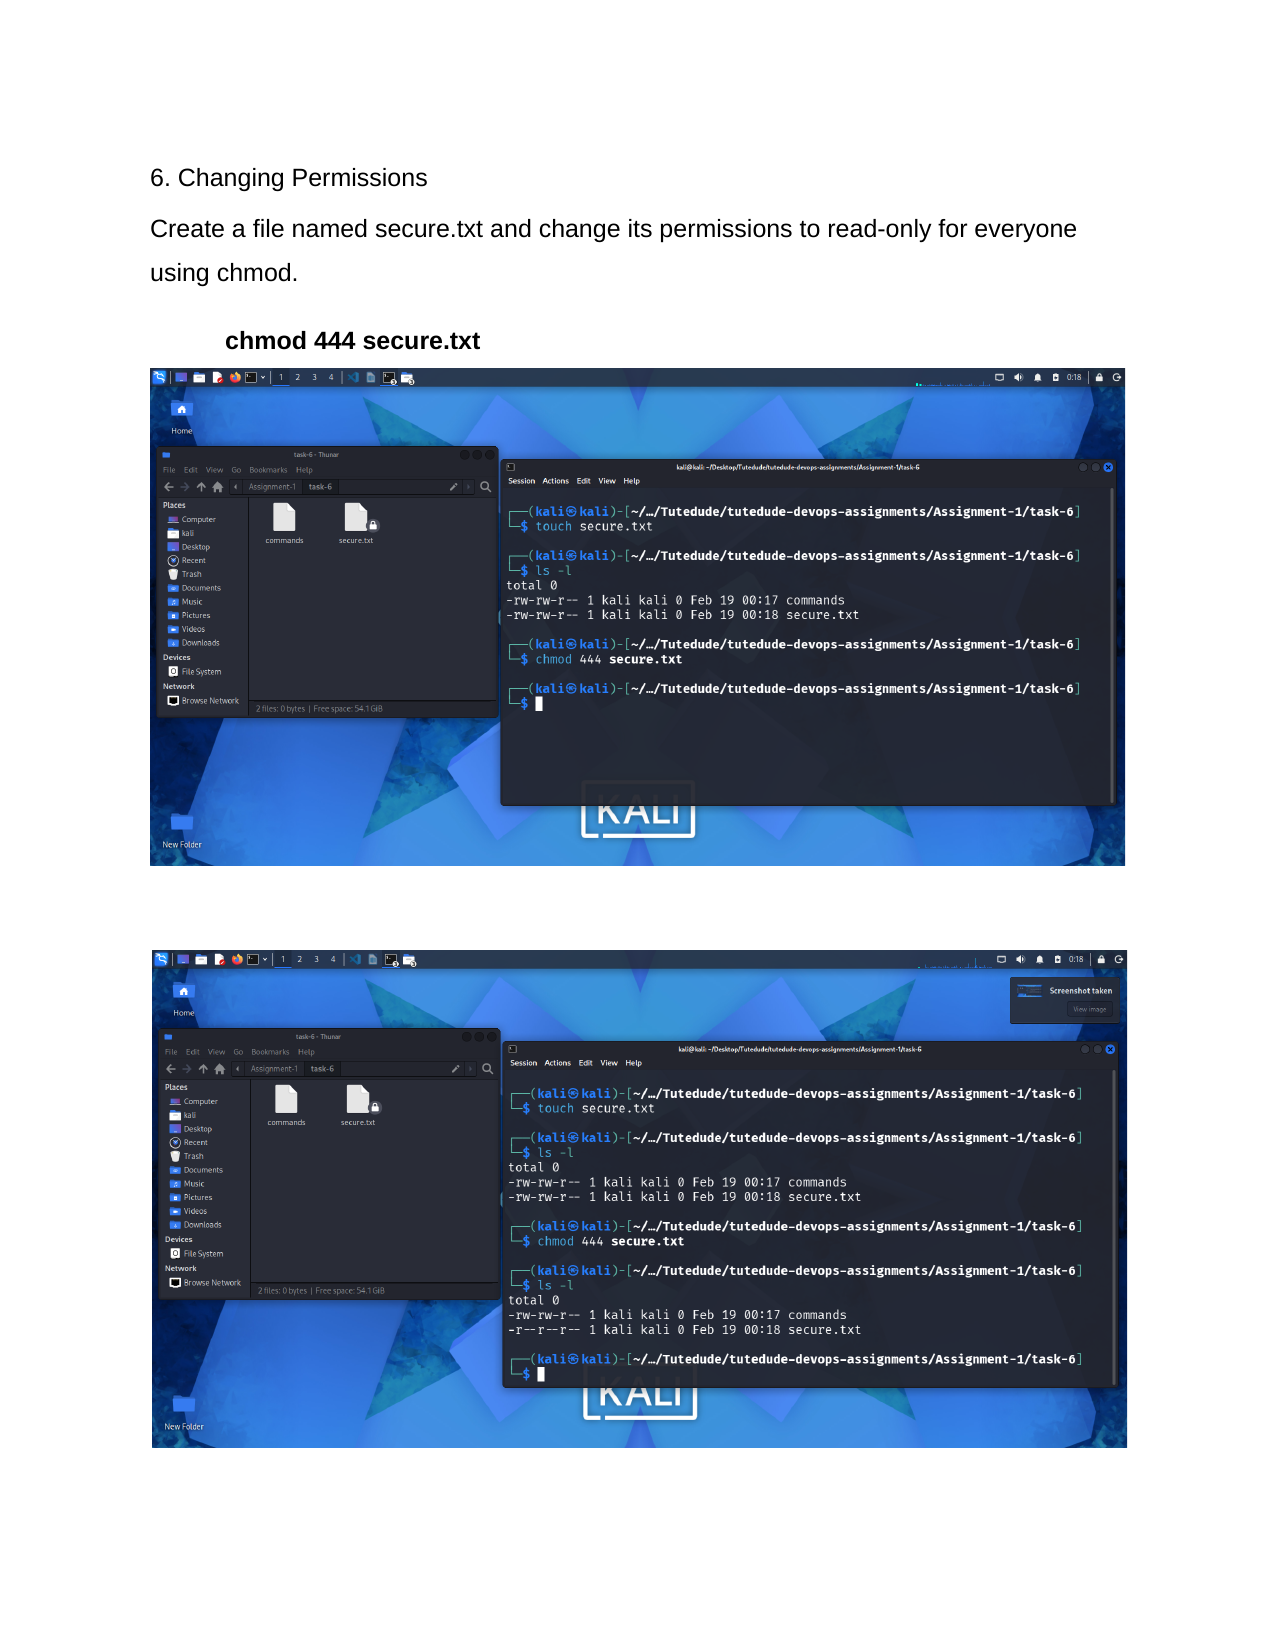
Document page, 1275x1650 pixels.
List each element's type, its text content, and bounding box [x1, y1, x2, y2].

text Create a file named secure.txt and change its permissions to read-only for everyone using chmod. [150, 214, 1125, 286]
text chmod 444 secure.txt [150, 326, 1125, 354]
text 6. Changing Permissions [282, 175, 1125, 189]
text 6. Changing Permissions [150, 175, 247, 189]
picture [152, 950, 1128, 1448]
picture [150, 368, 1125, 866]
